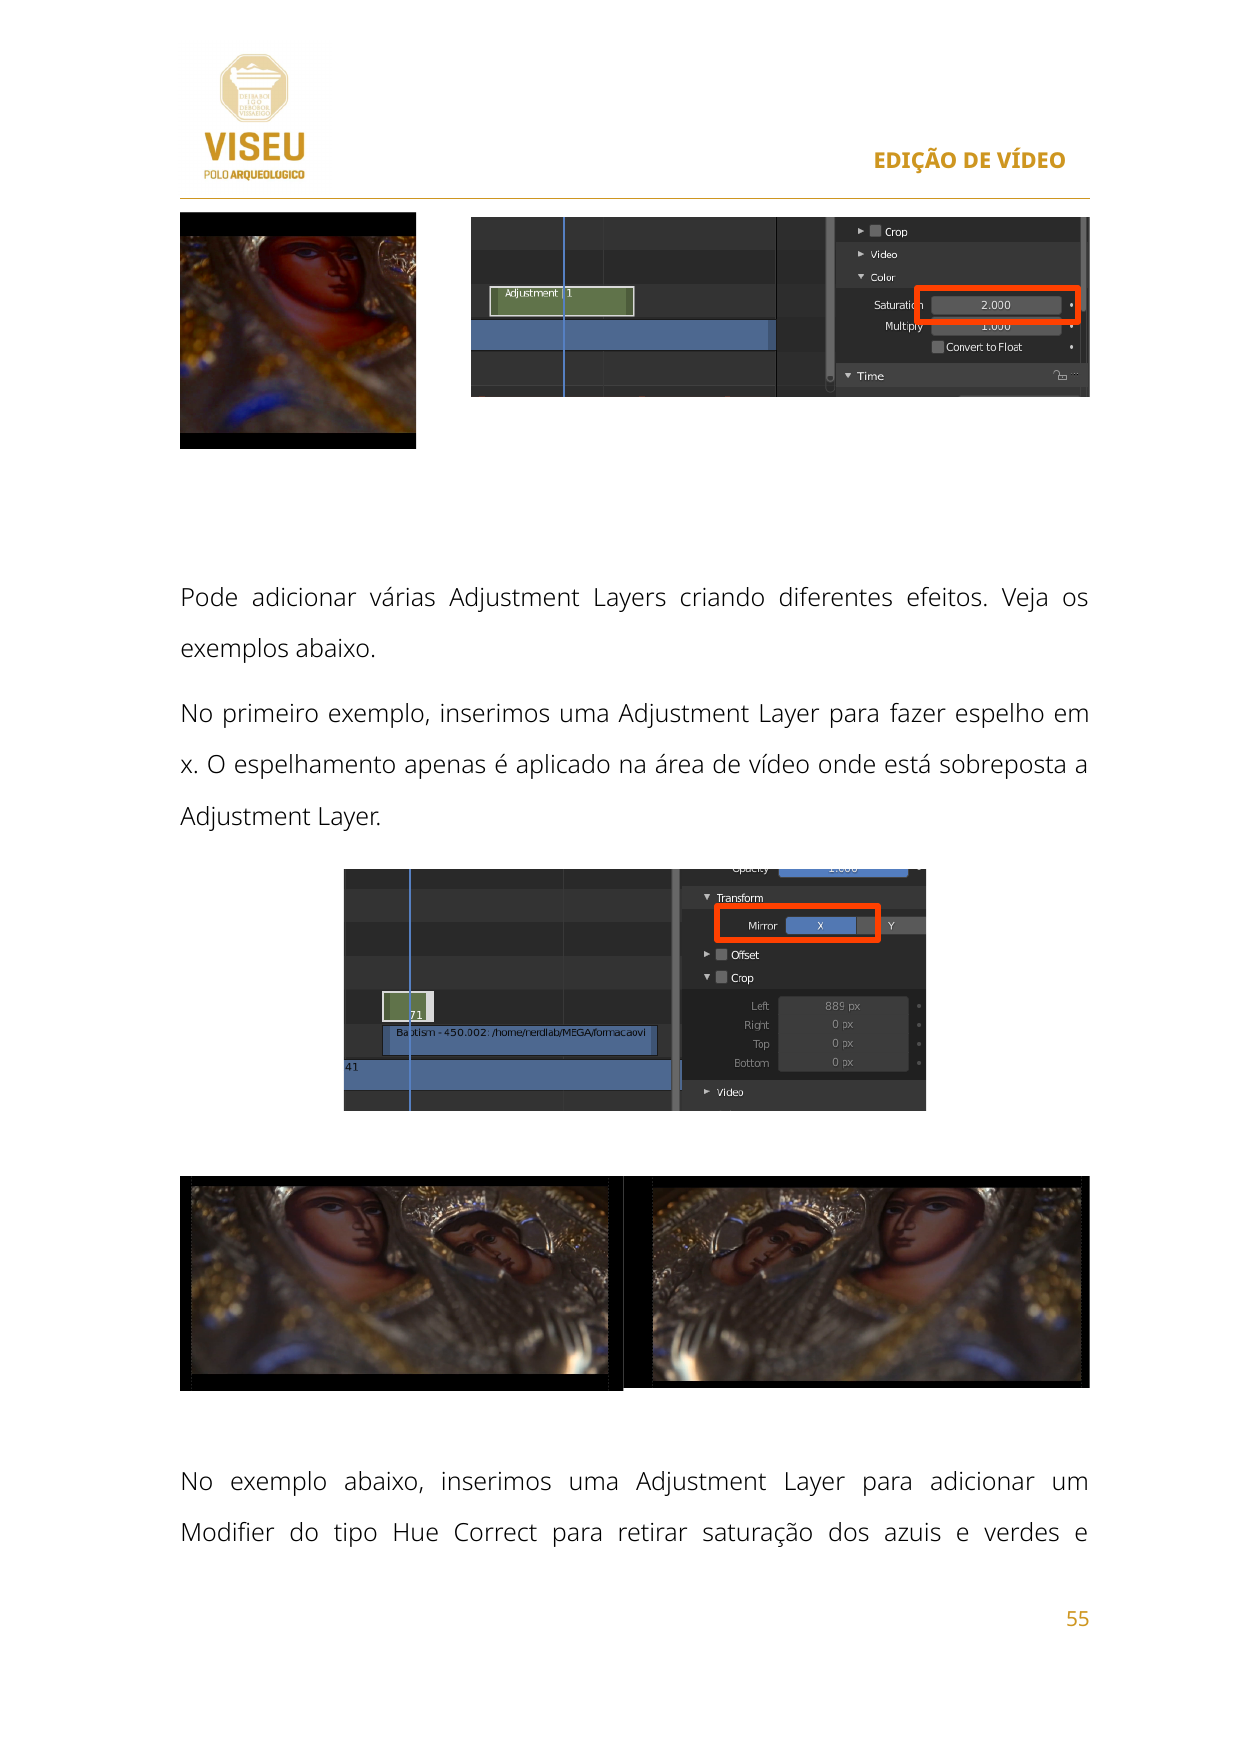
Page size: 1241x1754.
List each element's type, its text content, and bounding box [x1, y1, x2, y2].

text No exemplo abaixo, inserimos uma Adjustment Layer para adicionar um Modifier do tipo Hue Correct para retirar saturação dos azuis e verdes e [180, 1464, 1090, 1549]
picture [343, 869, 927, 1111]
picture [180, 212, 417, 449]
text Pode adicionar várias Adjustment Layers criando diferentes efeitos. Veja os exemplos abaixo. [180, 579, 1090, 664]
picture [180, 1176, 1090, 1391]
picture [471, 217, 1090, 397]
text No primeiro exemplo, inserimos uma Adjustment Layer para fazer espelho em x. O espelhamento apenas é aplicado na área de vídeo onde está sobreposta a Adjustment Layer. [180, 696, 1090, 832]
